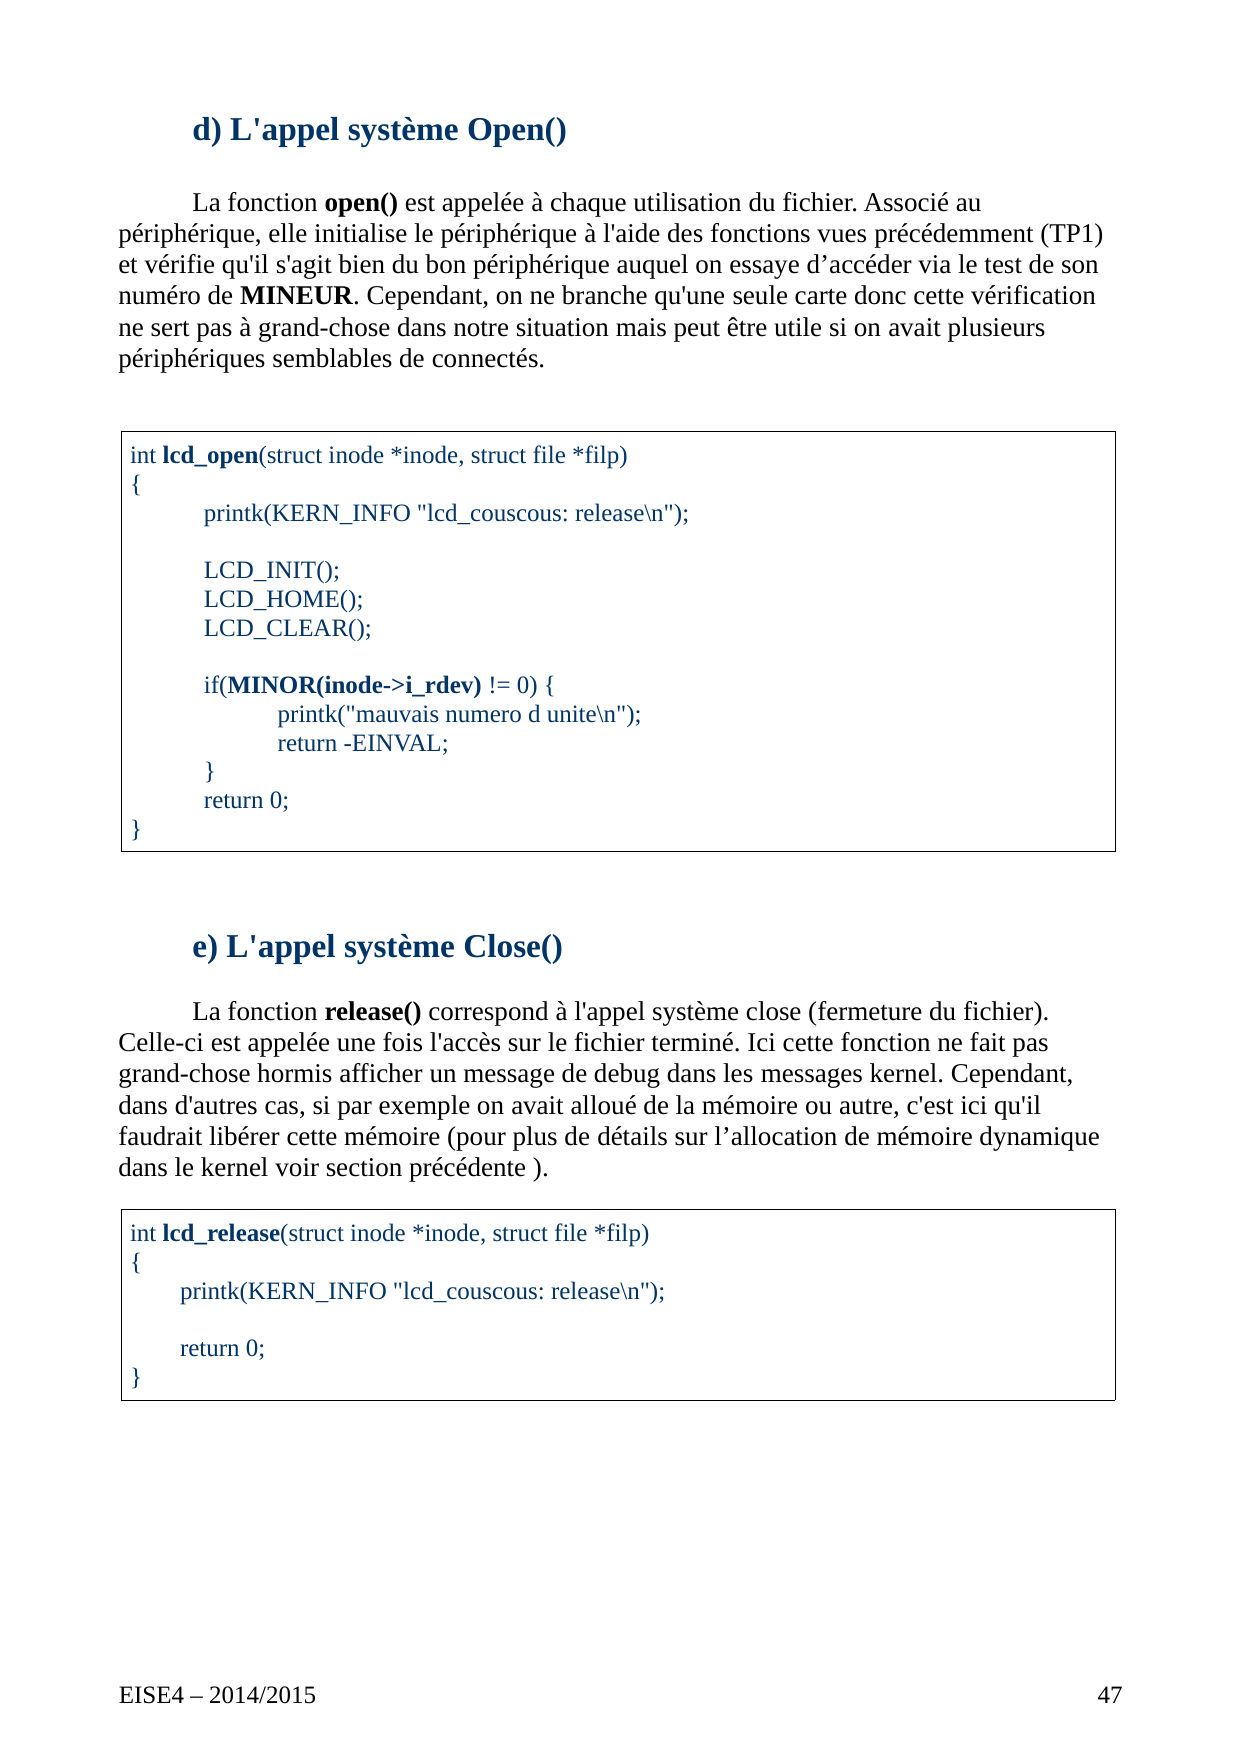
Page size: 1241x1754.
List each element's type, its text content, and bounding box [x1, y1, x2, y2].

text LCD_INIT(); [130, 555, 1106, 584]
text La fonction open() est appelée à chaque utilisation du fichier. Associé au périphérique, elle initialise le périphérique à l'aide des fonctions vues précédemment (TP1) et vérifie qu'il s'agit bien du bon périphérique auquel on essaye d’accéder via le test de son numéro de MINEUR. Cependant, on ne branche qu'une seule carte donc cette vérification ne sert pas à grand-chose dans notre situation mais peut être utile si on avait plusieurs périphériques semblables de connectés. [118, 186, 1122, 373]
text printk(KERN_INFO "lcd_couscous: release\n"); [130, 1276, 1106, 1304]
text LCD_HOME(); [130, 584, 1106, 613]
text e) L'appel système Close() [118, 926, 1122, 964]
text LCD_CLEAR(); [130, 613, 1106, 641]
text d) L'appel système Open() [118, 109, 1122, 148]
text { [130, 1247, 1106, 1276]
text } [130, 814, 1106, 843]
text if(MINOR(inode->i_rdev) != 0) { [130, 670, 1106, 699]
text int lcd_open(struct inode *inode, struct file *filp) [130, 440, 1106, 469]
text return -EINVAL; [130, 728, 1106, 756]
text } [130, 756, 1106, 785]
text printk("mauvais numero d unite\n"); [130, 699, 1106, 728]
text int lcd_release(struct inode *inode, struct file *filp) [130, 1218, 1106, 1247]
text return 0; [130, 785, 1106, 814]
text } [130, 1362, 1106, 1391]
text { [130, 469, 1106, 498]
text La fonction release() correspond à l'appel système close (fermeture du fichier). Celle-ci est appelée une fois l'accès sur le fichier terminé. Ici cette fonction ne fait pas grand-chose hormis afficher un message de debug dans les messages kernel. Cependant, dans d'autres cas, si par exemple on avait alloué de la mémoire ou autre, c'est ici qu'il faudrait libérer cette mémoire (pour plus de détails sur l’allocation de mémoire dynamique dans le kernel voir section précédente ). [118, 995, 1122, 1182]
text return 0; [130, 1333, 1106, 1362]
text printk(KERN_INFO "lcd_couscous: release\n"); [130, 498, 1106, 526]
